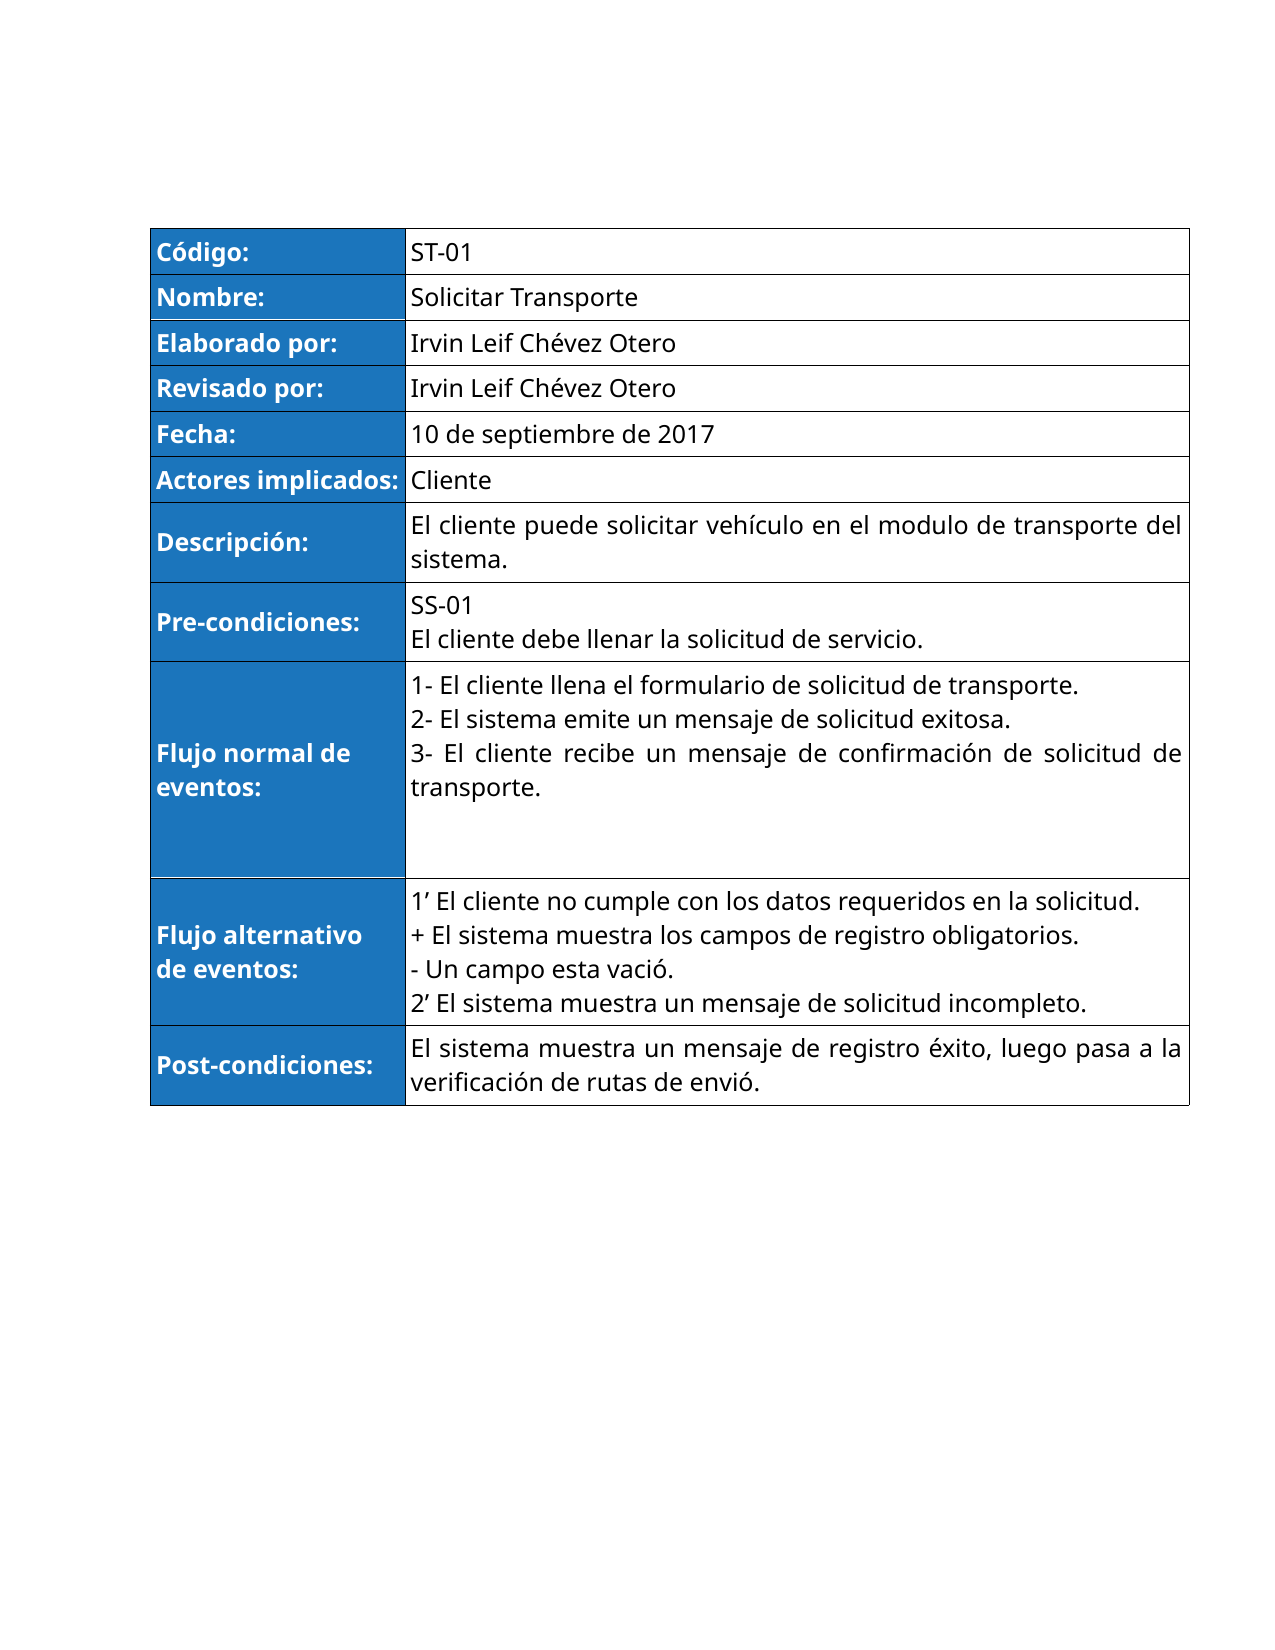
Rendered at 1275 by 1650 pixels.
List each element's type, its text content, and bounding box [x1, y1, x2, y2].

table_cell El cliente puede solicitar vehículo en el modulo de transporte del sistema. [406, 503, 1189, 582]
table_cell El sistema muestra un mensaje de registro éxito, luego pasa a la verificación de rutas de envió. [406, 1026, 1189, 1105]
table_cell Fecha: [151, 412, 405, 456]
table_cell Descripción: [151, 503, 405, 582]
table_cell 1- El cliente llena el formulario de solicitud de transporte. 2- El sistema emite un mensaje de solicitud exitosa. 3- El cliente recibe un mensaje de confirmación de solicitud de transporte. [406, 662, 1189, 877]
table_cell SS-01 El cliente debe llenar la solicitud de servicio. [406, 583, 1189, 661]
table_cell 10 de septiembre de 2017 [406, 412, 1189, 456]
table_cell Revisado por: [151, 366, 405, 411]
table_cell Irvin Leif Chévez Otero [406, 366, 1189, 411]
table_cell Nombre: [151, 275, 405, 319]
table_cell 1’ El cliente no cumple con los datos requeridos en la solicitud. + El sistema muestra los campos de registro obligatorios. - Un campo esta vació. 2’ El sistema muestra un mensaje de solicitud incompleto. [406, 879, 1189, 1025]
table_cell Actores implicados: [151, 457, 405, 502]
table_cell Elaborado por: [151, 321, 405, 365]
table_header Código: [151, 229, 405, 274]
table_cell Flujo normal de eventos: [151, 662, 405, 877]
table_cell Flujo alternativo de eventos: [151, 879, 405, 1025]
table_cell Post-condiciones: [151, 1026, 405, 1105]
table_cell Irvin Leif Chévez Otero [406, 321, 1189, 365]
table_cell Pre-condiciones: [151, 583, 405, 661]
table_cell Solicitar Transporte [406, 275, 1189, 319]
table_cell Cliente [406, 457, 1189, 502]
table_header ST-01 [406, 229, 1189, 274]
